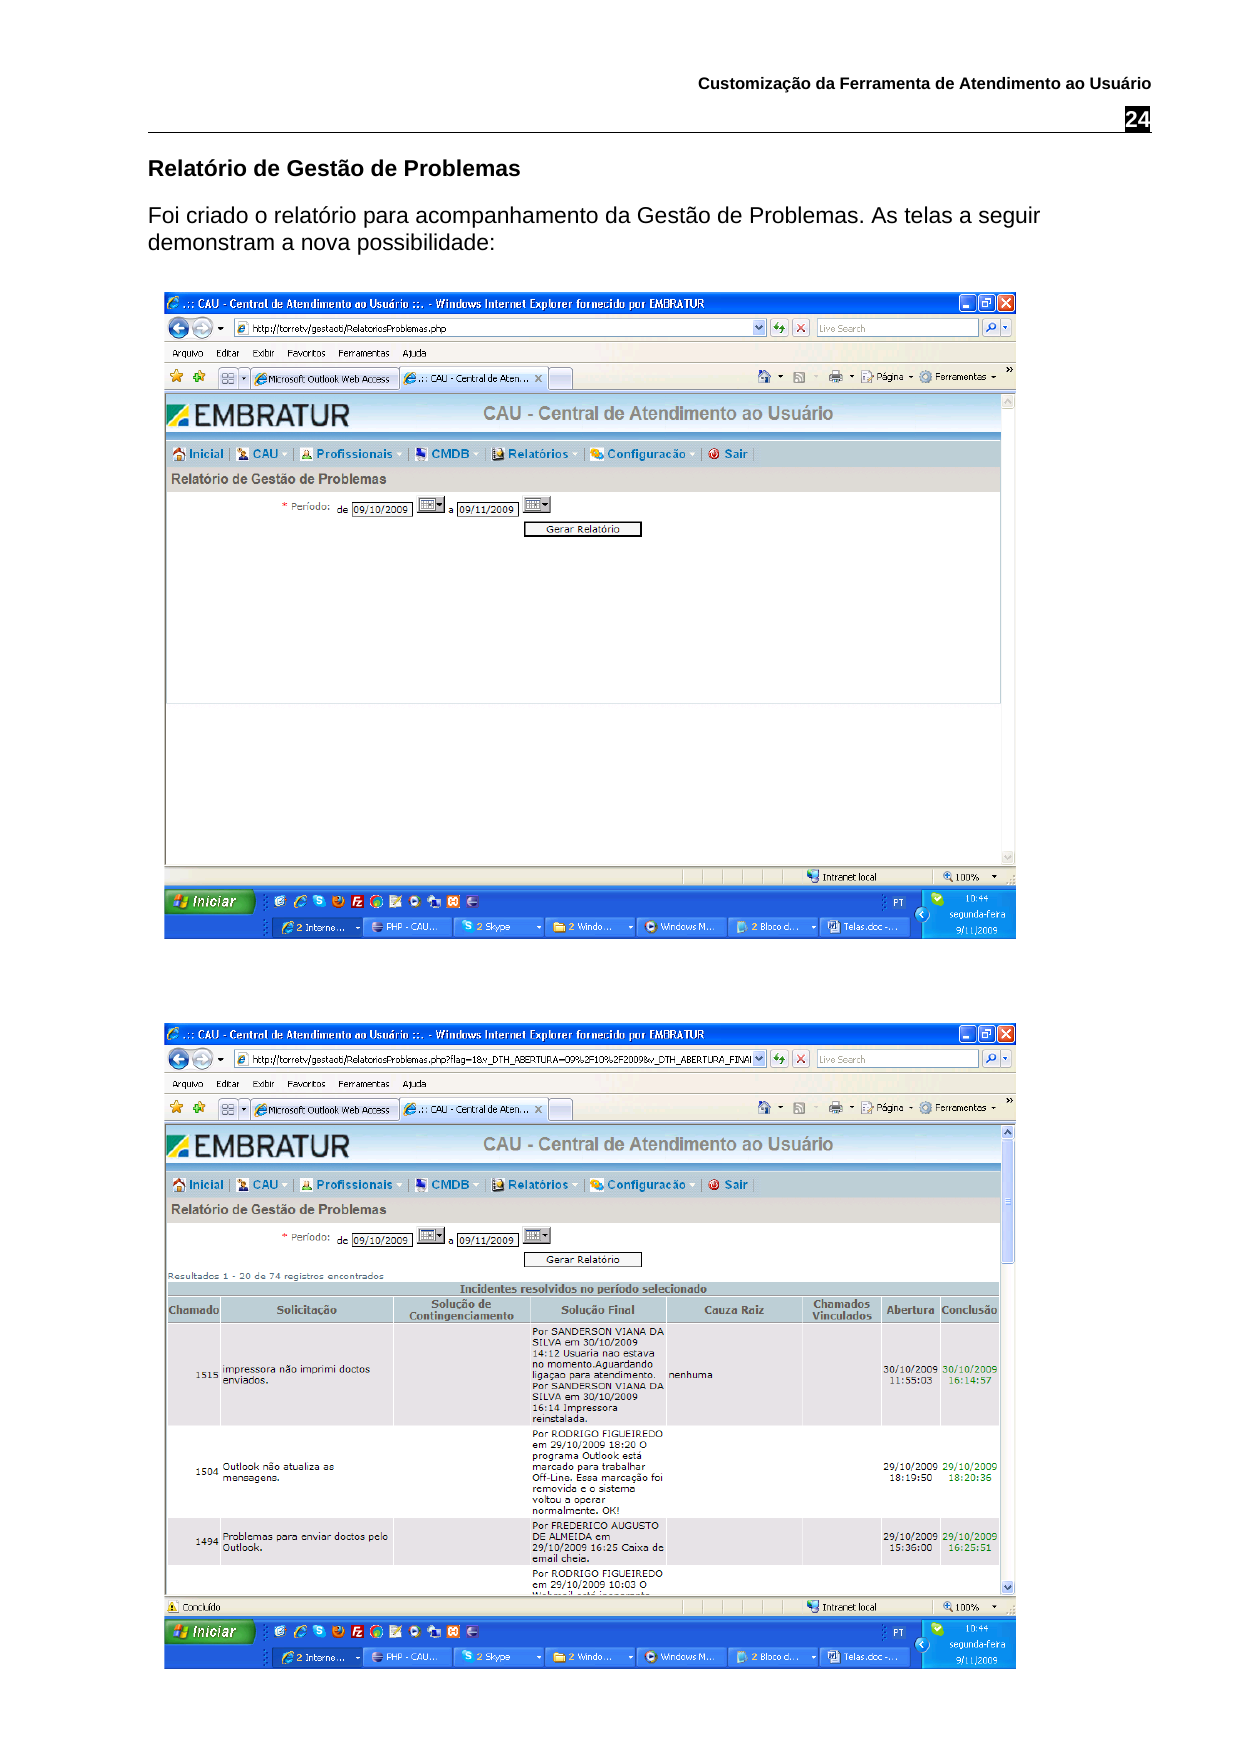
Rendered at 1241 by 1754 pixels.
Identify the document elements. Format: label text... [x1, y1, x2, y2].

picture [164, 1023, 1016, 1669]
subtitle Relatório de Gestão de Problemas [148, 133, 1152, 202]
text Foi criado o relatório para acompanhamento da Gestão de Problemas. As telas a seguir demonstram a nova possibilidade: [148, 202, 1152, 255]
picture [164, 292, 1016, 939]
